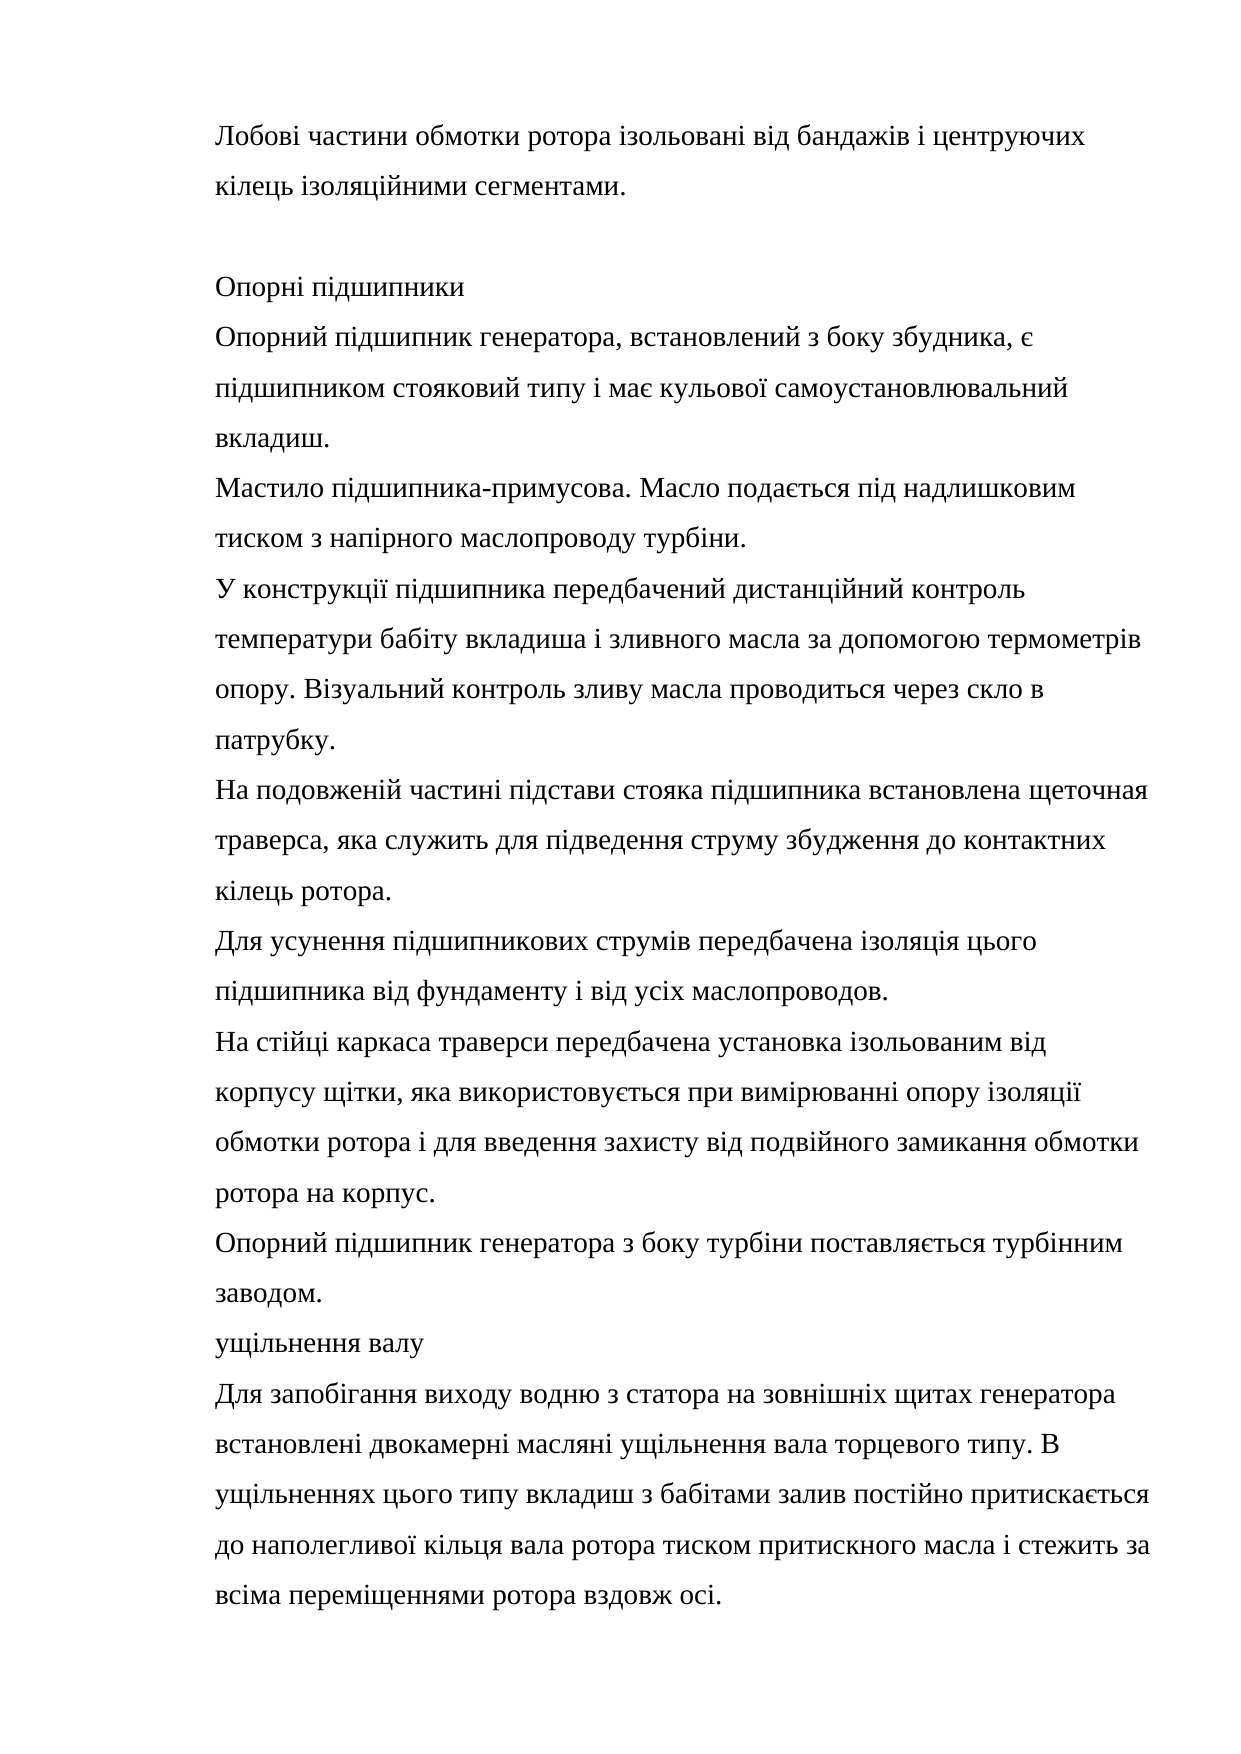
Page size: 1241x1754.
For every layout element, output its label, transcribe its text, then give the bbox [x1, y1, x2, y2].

text У конструкції підшипника передбачений дистанційний контроль температури бабіту вкладиша і зливного масла за допомогою термометрів опору. Візуальний контроль зливу масла проводиться через скло в патрубку. [215, 571, 1152, 755]
text Для запобігання виходу водню з статора на зовнішніх щитах генератора встановлені двокамерні масляні ущільнення вала торцевого типу. В ущільненнях цього типу вкладиш з бабітами залив постійно притискається до наполегливої ​​кільця вала ротора тиском притискного масла і стежить за всіма переміщеннями ротора вздовж осі. [215, 1376, 1152, 1611]
text Опорний підшипник генератора, встановлений з боку збудника, є підшипником стояковий типу і має кульової самоустановлювальний вкладиш. [215, 319, 1152, 453]
text Опорний підшипник генератора з боку турбіни поставляється турбінним заводом. [215, 1225, 1152, 1309]
text На подовженій частині підстави стояка підшипника встановлена ​​щеточная траверса, яка служить для підведення струму збудження до контактних кілець ротора. [215, 772, 1152, 906]
text На стійці каркаса траверси передбачена установка ізольованим від корпусу щітки, яка використовується при вимірюванні опору ізоляції обмотки ротора і для введення захисту від подвійного замикання обмотки ротора на корпус. [215, 1024, 1152, 1208]
text Для усунення підшипникових струмів передбачена ізоляція цього підшипника від фундаменту і від усіх маслопроводов. [215, 923, 1152, 1007]
text Опорні підшипники [215, 269, 1152, 303]
text Мастило підшипника-примусова. Масло подається під надлишковим тиском з напірного маслопроводу турбіни. [215, 470, 1152, 554]
text ущільнення валу [215, 1326, 1152, 1359]
text Лобові частини обмотки ротора ізольовані від бандажів і центруючих кілець ізоляційними сегментами. [215, 118, 1152, 202]
